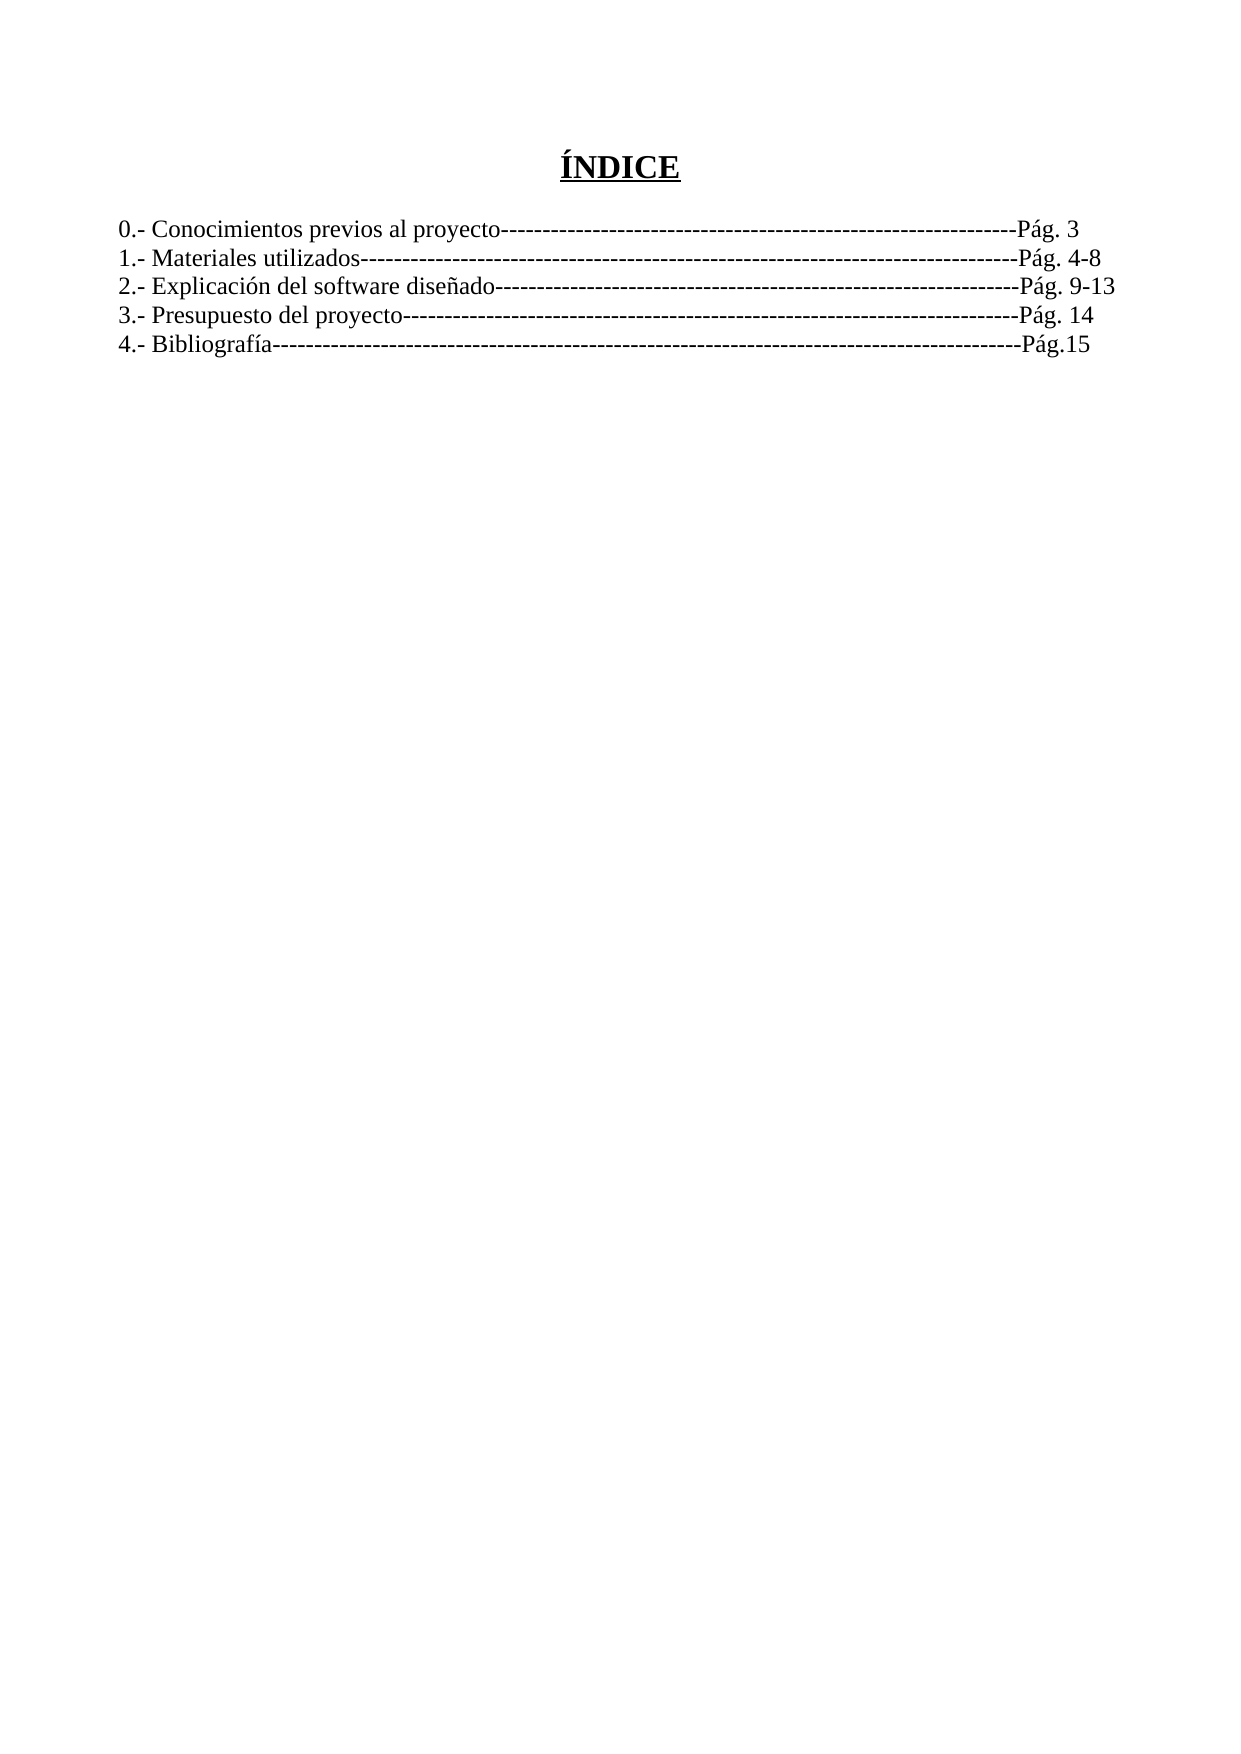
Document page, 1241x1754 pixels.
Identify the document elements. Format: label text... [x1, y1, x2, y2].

text 0.- Conocimientos previos al proyecto--------------------------------------------------------------Pág. 3 [118, 214, 1122, 243]
text 2.- Explicación del software diseñado---------------------------------------------------------------Pág. 9-13 [118, 271, 1122, 300]
text 1.- Materiales utilizados-------------------------------------------------------------------------------Pág. 4-8 [118, 243, 1122, 271]
text 3.- Presupuesto del proyecto--------------------------------------------------------------------------Pág. 14 [118, 300, 1122, 329]
text 4.- Bibliografía------------------------------------------------------------------------------------------Pág.15 [118, 329, 1122, 358]
text ÍNDICE [118, 147, 1122, 185]
